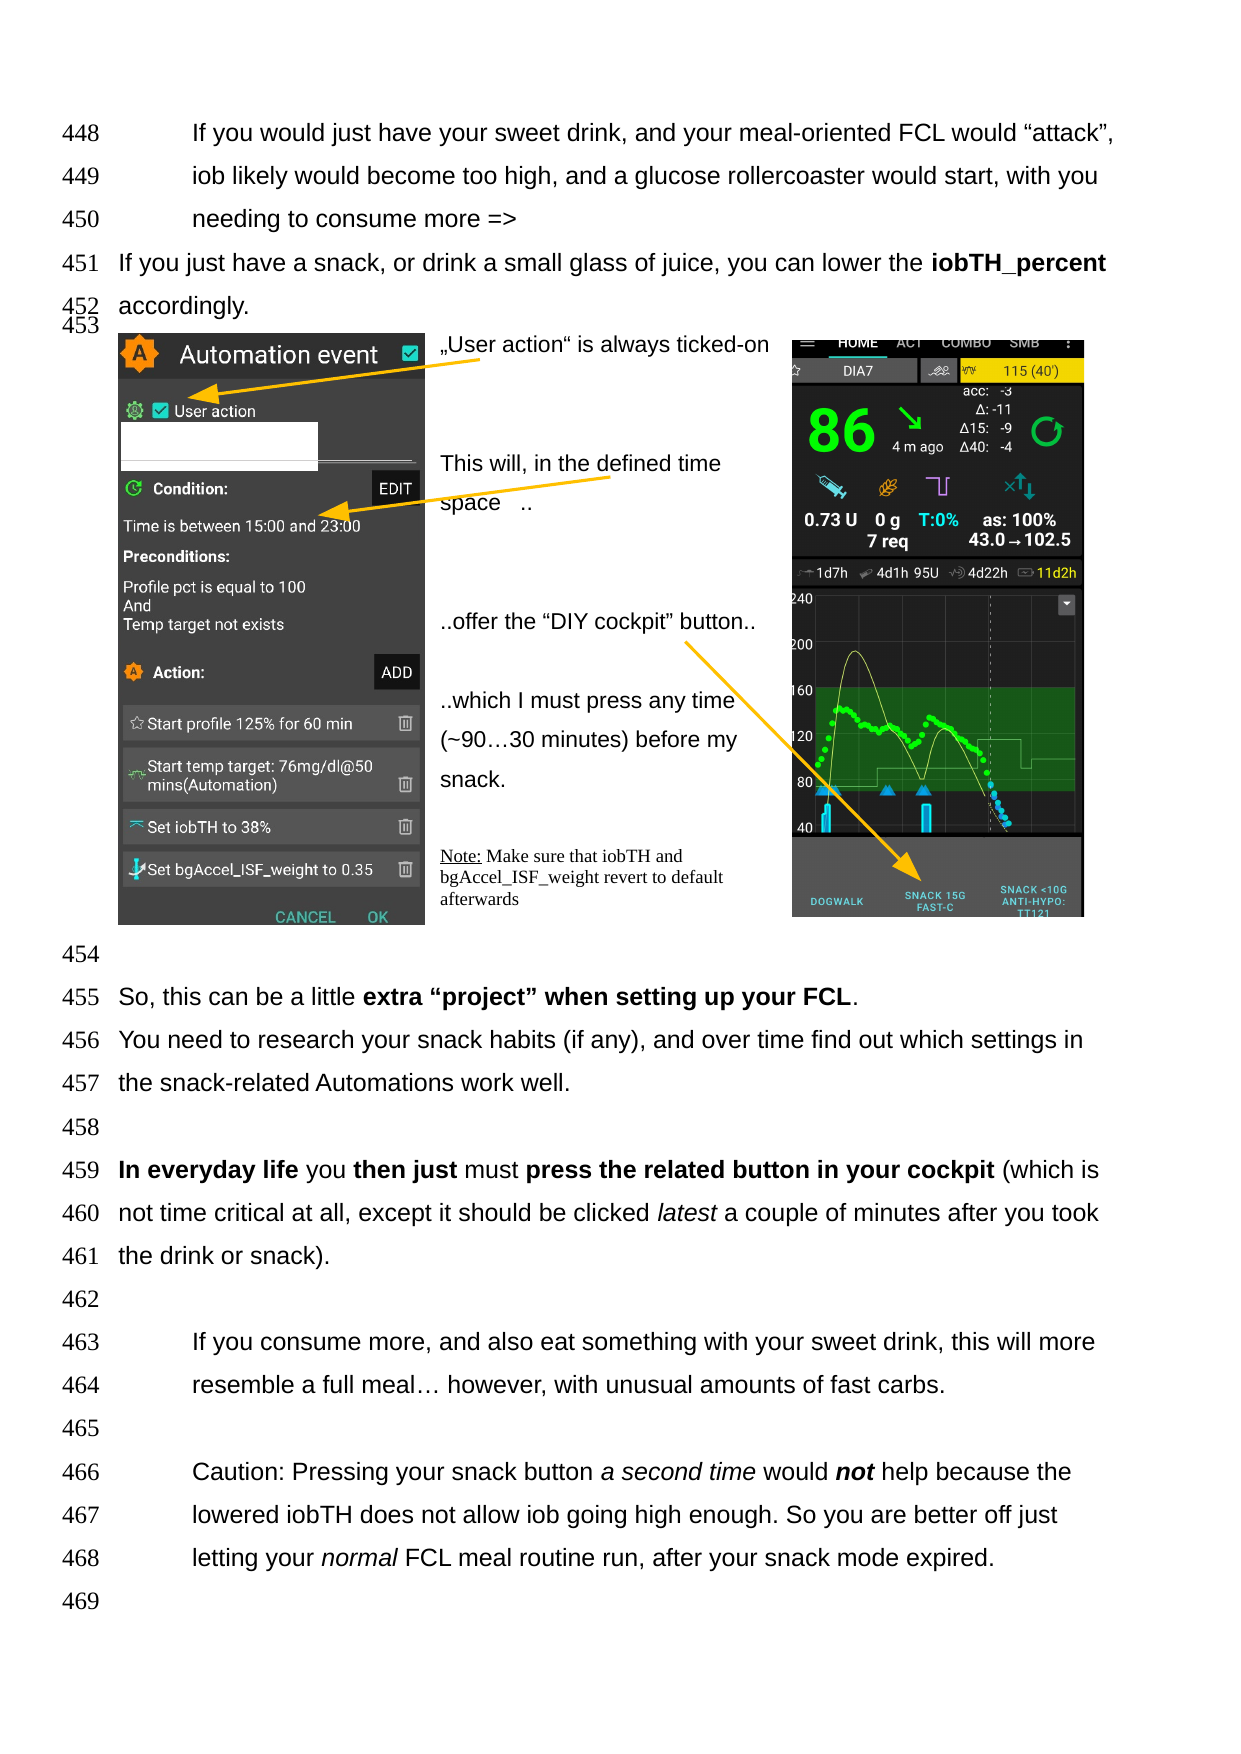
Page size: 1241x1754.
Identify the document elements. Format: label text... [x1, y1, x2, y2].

text Snack 15g fast-C [136, 430, 303, 454]
text ..offer the “DIY cockpit” button.. [440, 608, 777, 634]
text This will, in the defined time space .. [440, 450, 777, 516]
text Note: Make sure that iobTH and bgAccel_ISF_weight revert to default afterwards [440, 844, 777, 909]
text ..which I must press any time (~90…30 minutes) before my snack. [440, 687, 777, 792]
text In everyday life you then just must press the related button in your cockpit (which is not time critical at all, except it should be clicked latest a couple of minutes after you took the drink or snack). [118, 1155, 1122, 1270]
text You need to research your snack habits (if any), and over time find out which settings in the snack-related Automations work well. [118, 1025, 1122, 1097]
text Caution: Pressing your snack button a second time would not help because the lowered iobTH does not allow iob going high enough. So you are better off just letting your normal FCL meal routine run, after your snack mode expired. [192, 1457, 1122, 1572]
text If you consume more, and also eat something with your sweet drink, this will more resemble a full meal… however, with unusual amounts of fast carbs. [192, 1327, 1122, 1399]
text If you would just have your sweet drink, and your meal-oriented FCL would “attack”, iob likely would become too high, and a glucose rollercoaster would start, with you needing to consume more => [192, 118, 1122, 233]
text If you just have a snack, or drink a small glass of juice, you can lower the iobTH_percent accordingly. [118, 247, 1122, 319]
text „User action“ is always ticked-on [440, 331, 777, 358]
text So, this can be a little extra “project” when setting up your FCL. [118, 982, 1122, 1011]
